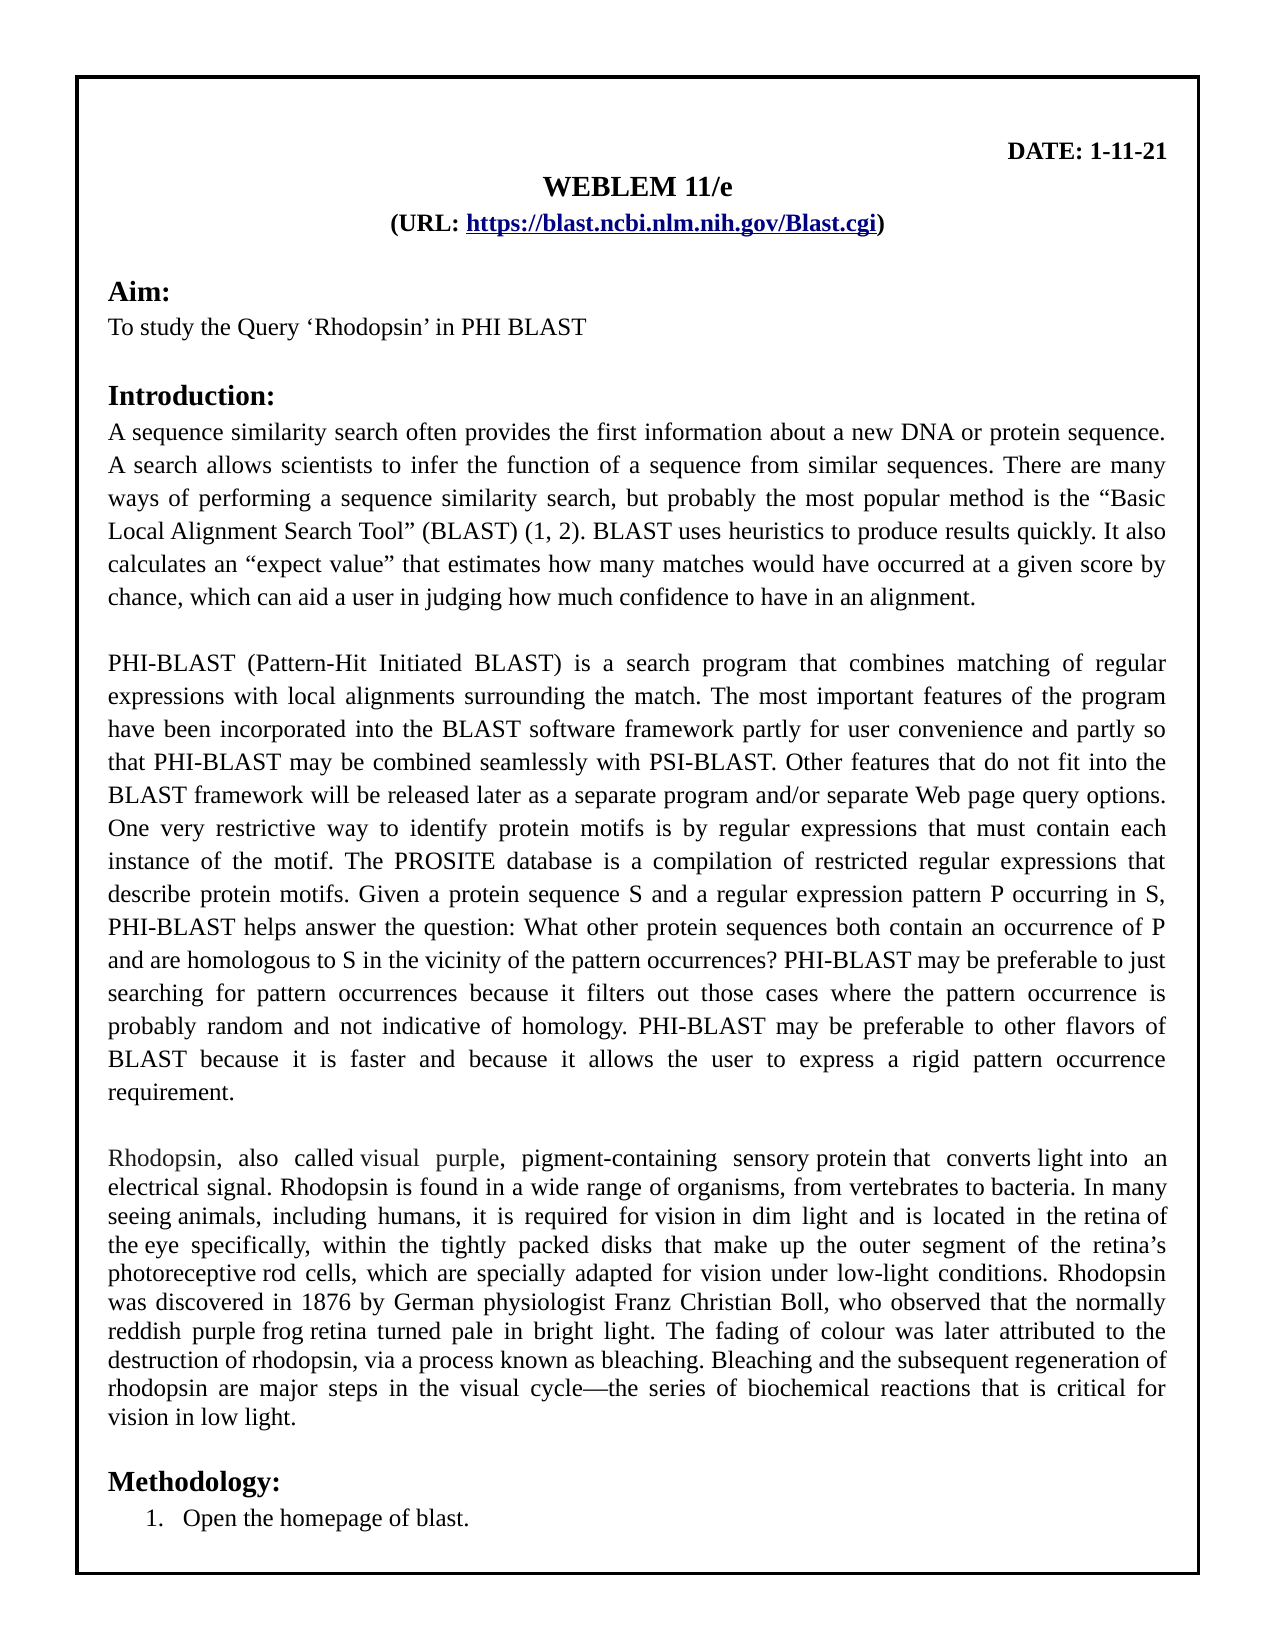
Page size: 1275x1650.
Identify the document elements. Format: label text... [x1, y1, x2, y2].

text DATE: 1-11-21 [108, 136, 1167, 165]
list Open the homepage of blast. [145, 1503, 1167, 1531]
text Methodology: [108, 1464, 1167, 1498]
text PHI-BLAST (Pattern-Hit Initiated BLAST) is a search program that combines matching of regular expressions with local alignments surrounding the match. The most important features of the program have been incorporated into the BLAST software framework partly for user convenience and partly so that PHI-BLAST may be combined seamlessly with PSI-BLAST. Other features that do not fit into the BLAST framework will be released later as a separate program and/or separate Web page query options. One very restrictive way to identify protein motifs is by regular expressions that must contain each instance of the motif. The PROSITE database is a compilation of restricted regular expressions that describe protein motifs. Given a protein sequence S and a regular expression pattern P occurring in S, PHI-BLAST helps answer the question: What other protein sequences both contain an occurrence of P and are homologous to S in the vicinity of the pattern occurrences? PHI-BLAST may be preferable to just searching for pattern occurrences because it filters out those cases where the pattern occurrence is probably random and not indicative of homology. PHI-BLAST may be preferable to other flavors of BLAST because it is faster and because it allows the user to express a rigid pattern occurrence requirement. [108, 648, 1167, 1106]
text A sequence similarity search often provides the first information about a new DNA or protein sequence. A search allows scientists to infer the function of a sequence from similar sequences. There are many ways of performing a sequence similarity search, but probably the most popular method is the “Basic Local Alignment Search Tool” (BLAST) (1, 2). BLAST uses heuristics to produce results quickly. It also calculates an “expect value” that estimates how many matches would have occurred at a given score by chance, which can aid a user in judging how much confidence to have in an alignment. [108, 417, 1167, 611]
text (URL: https://blast.ncbi.nlm.nih.gov/Blast.cgi) [108, 208, 1167, 237]
text Introduction: [108, 378, 1167, 412]
text WEBLEM 11/e [108, 169, 1167, 203]
text Rhodopsin, also called visual purple, pigment-containing sensory protein that converts light into an electrical signal. Rhodopsin is found in a wide range of organisms, from vertebrates to bacteria. In many seeing animals, including humans, it is required for vision in dim light and is located in the retina of the eye specifically, within the tightly packed disks that make up the outer segment of the retina’s photoreceptive rod cells, which are specially adapted for vision under low-light conditions. Rhodopsin was discovered in 1876 by German physiologist Franz Christian Boll, who observed that the normally reddish purple frog retina turned pale in bright light. The fading of colour was later attributed to the destruction of rhodopsin, via a process known as bleaching. Bleaching and the subsequent regeneration of rhodopsin are major steps in the visual cycle—the series of biochemical reactions that is critical for vision in low light. [108, 1143, 1167, 1431]
text To study the Query ‘Rhodopsin’ in PHI BLAST [108, 312, 1167, 341]
text Aim: [108, 274, 1167, 307]
